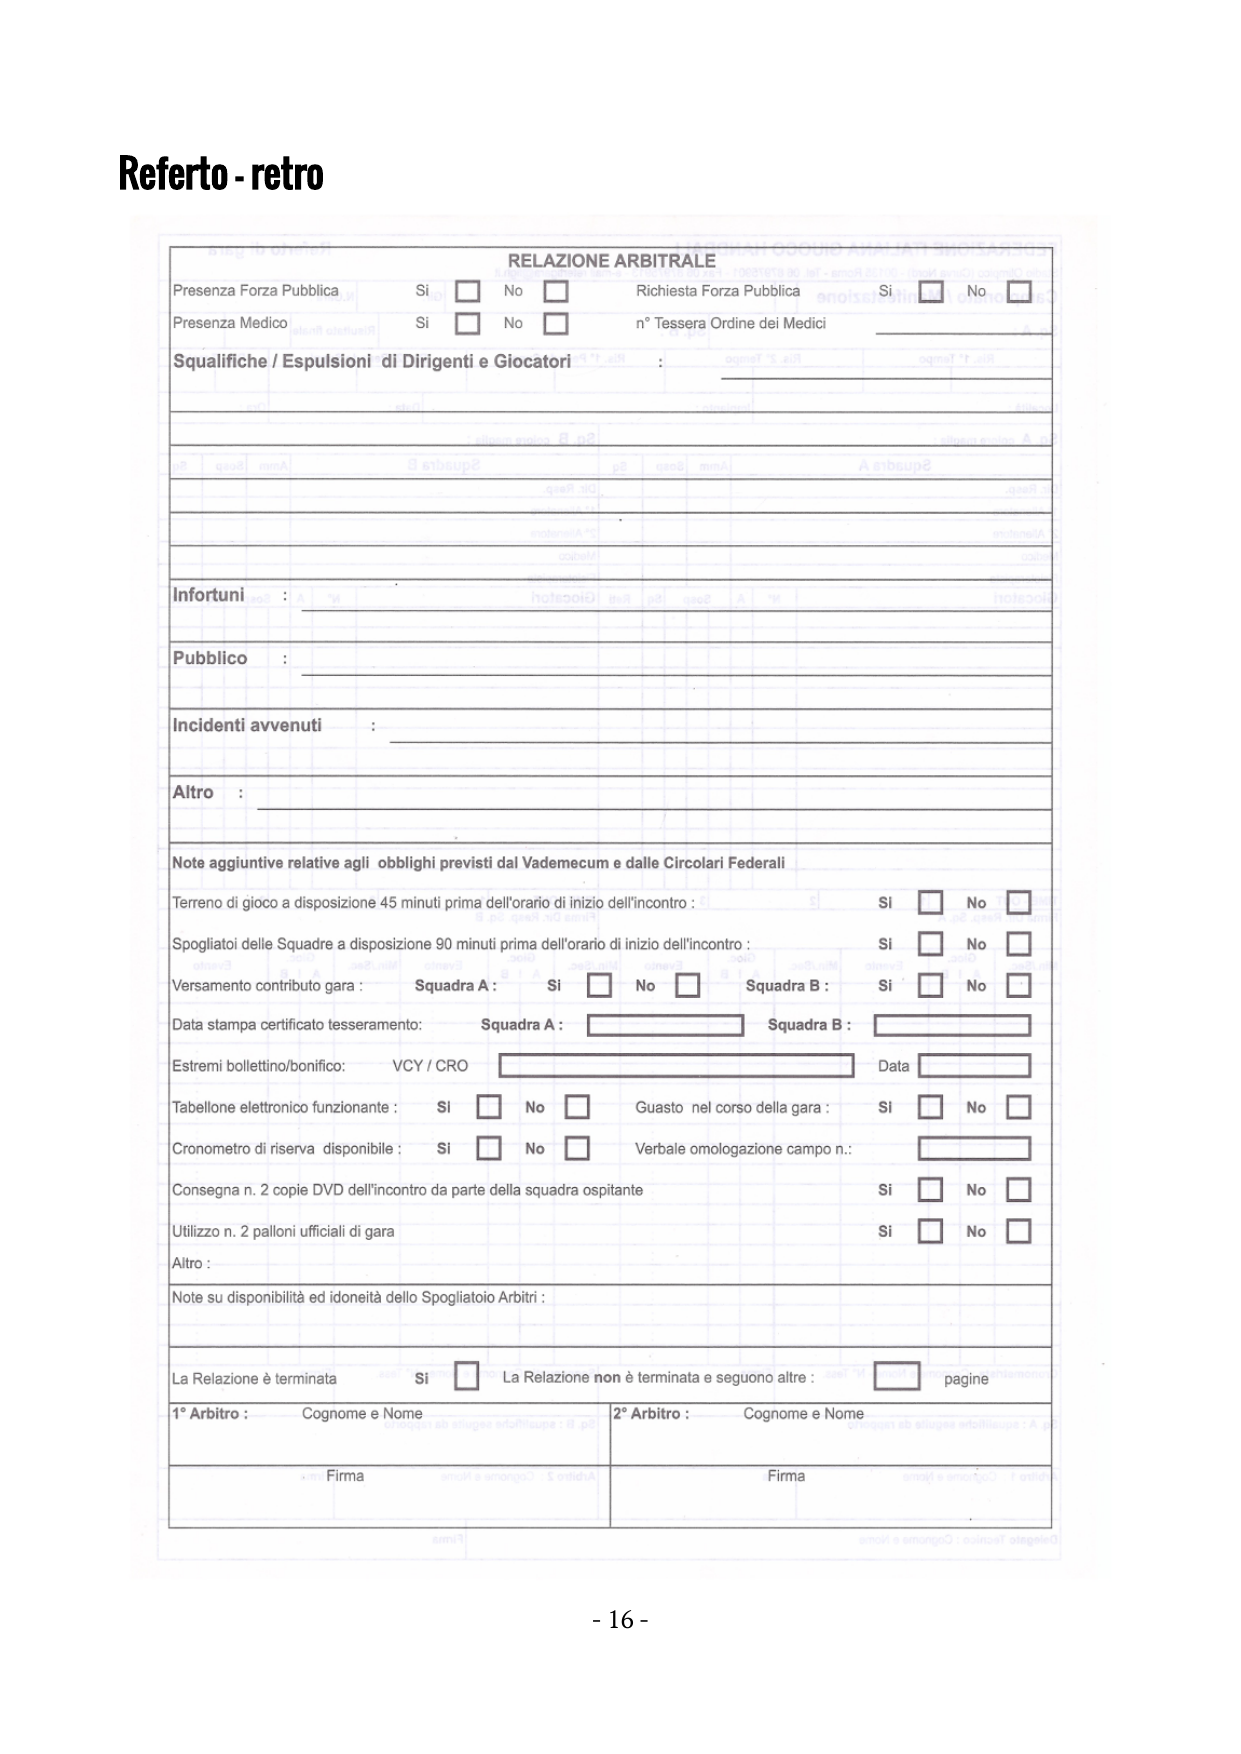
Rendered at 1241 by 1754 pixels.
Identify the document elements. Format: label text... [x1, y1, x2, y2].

subtitle [118, 204, 1122, 1591]
subtitle Referto - retro [118, 144, 1122, 200]
picture [121, 206, 1120, 1589]
